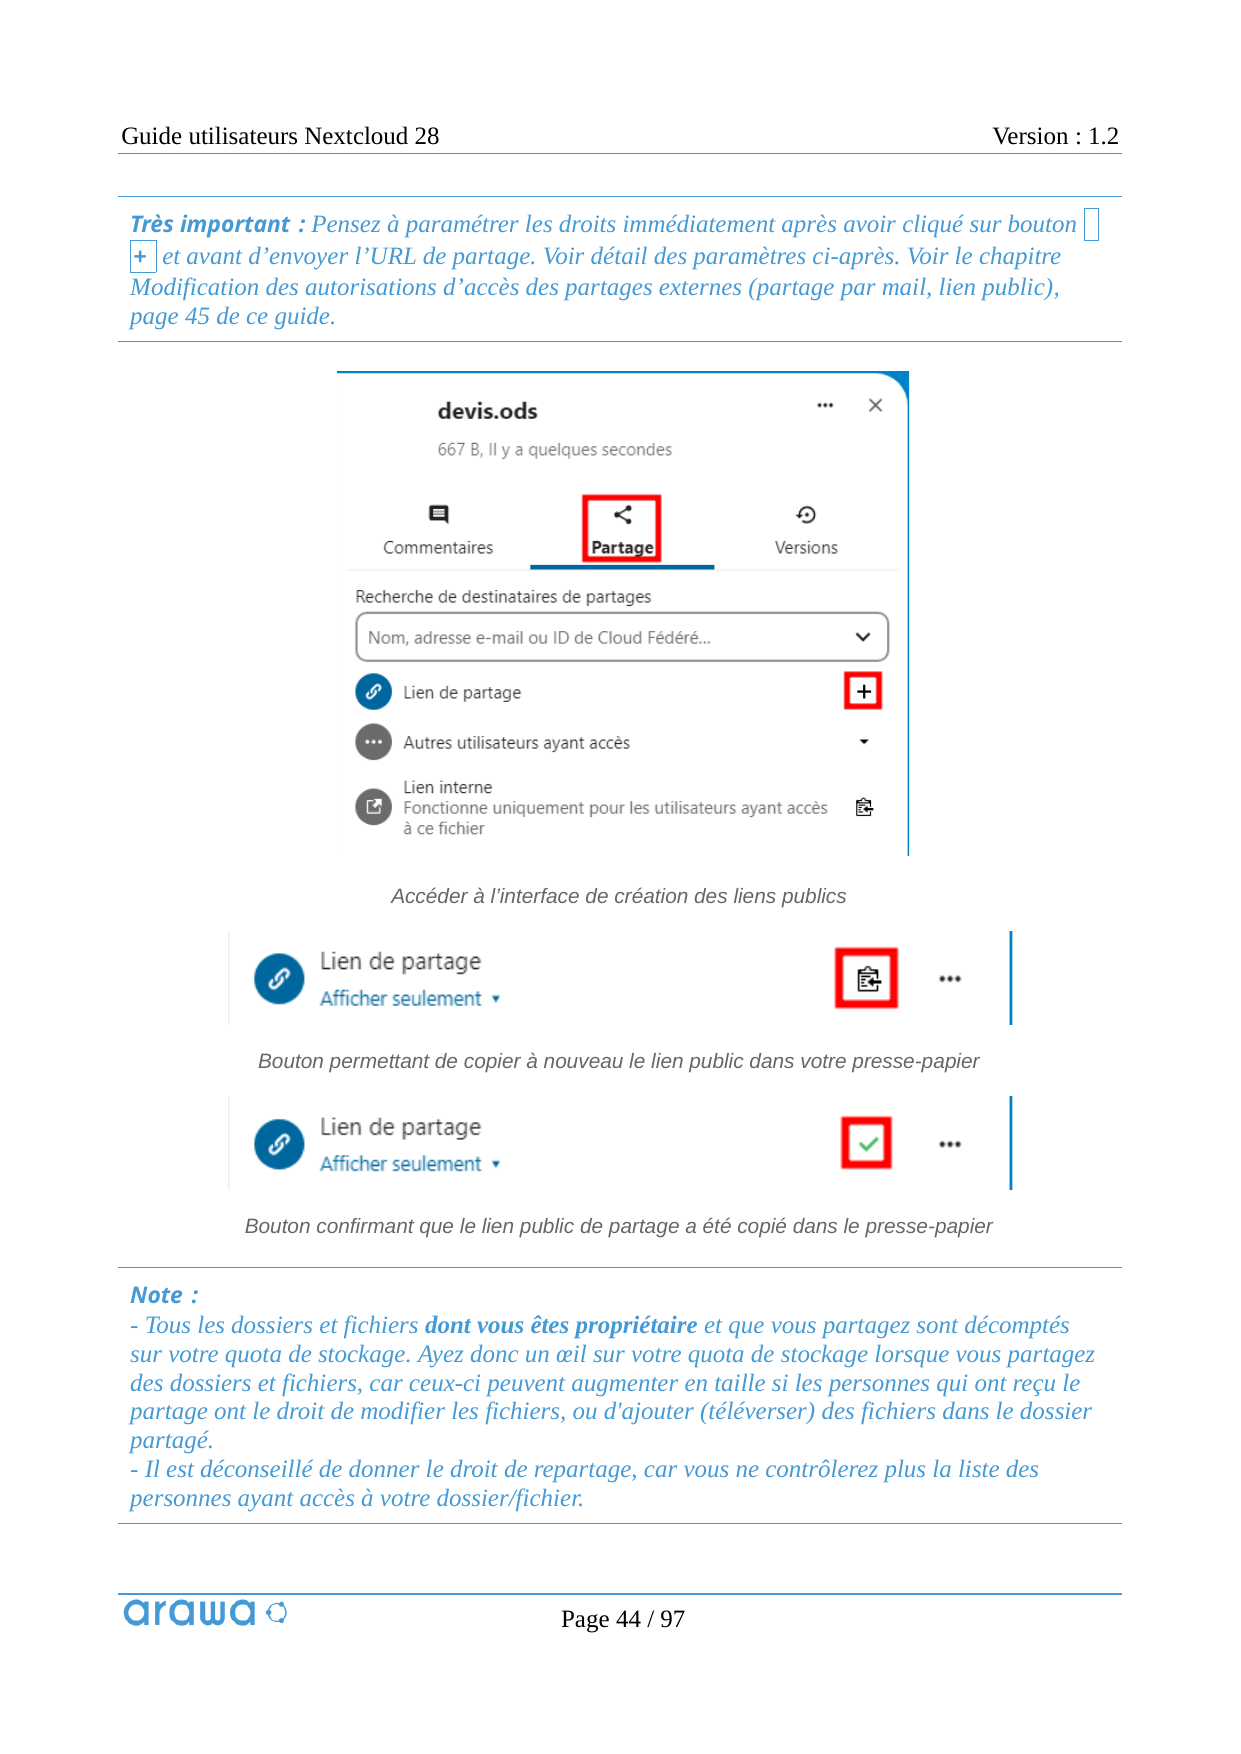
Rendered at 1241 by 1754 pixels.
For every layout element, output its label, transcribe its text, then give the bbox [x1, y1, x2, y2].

picture [228, 1096, 1009, 1190]
text Bouton permettant de copier à nouveau le lien public dans votre presse-papier [118, 1048, 1122, 1072]
picture [121, 1597, 290, 1628]
text Note : - Tous les dossiers et fichiers dont vous êtes propriétaire et que vous partagez sont décomptés sur votre quota de stockage. Ayez donc un œil sur votre quota de stockage lorsque vous partagez des dossiers et fichiers, car ceux-ci peuvent augmenter en taille si les personnes qui ont reçu le partage ont le droit de modifier les fichiers, ou d'ajouter (téléverser) des fichiers dans le dossier partagé. - Il est déconseillé de donner le droit de repartage, car vous ne contrôlerez plus la liste des personnes ayant accès à votre dossier/fichier. [118, 1268, 1122, 1523]
picture [337, 374, 907, 856]
text Accéder à l’interface de création des liens publics [118, 883, 1122, 907]
text Très important : Pensez à paramétrer les droits immédiatement après avoir cliqué sur bouton + et avant d’envoyer l’URL de partage. Voir détail des paramètres ci-après. Voir le chapitre Modification des autorisations d’accès des partages externes (partage par mail, lien public), page 45 de ce guide. [118, 197, 1122, 341]
text Bouton confirmant que le lien public de partage a été copié dans le presse-papier [118, 1214, 1122, 1238]
picture [228, 931, 1009, 1025]
